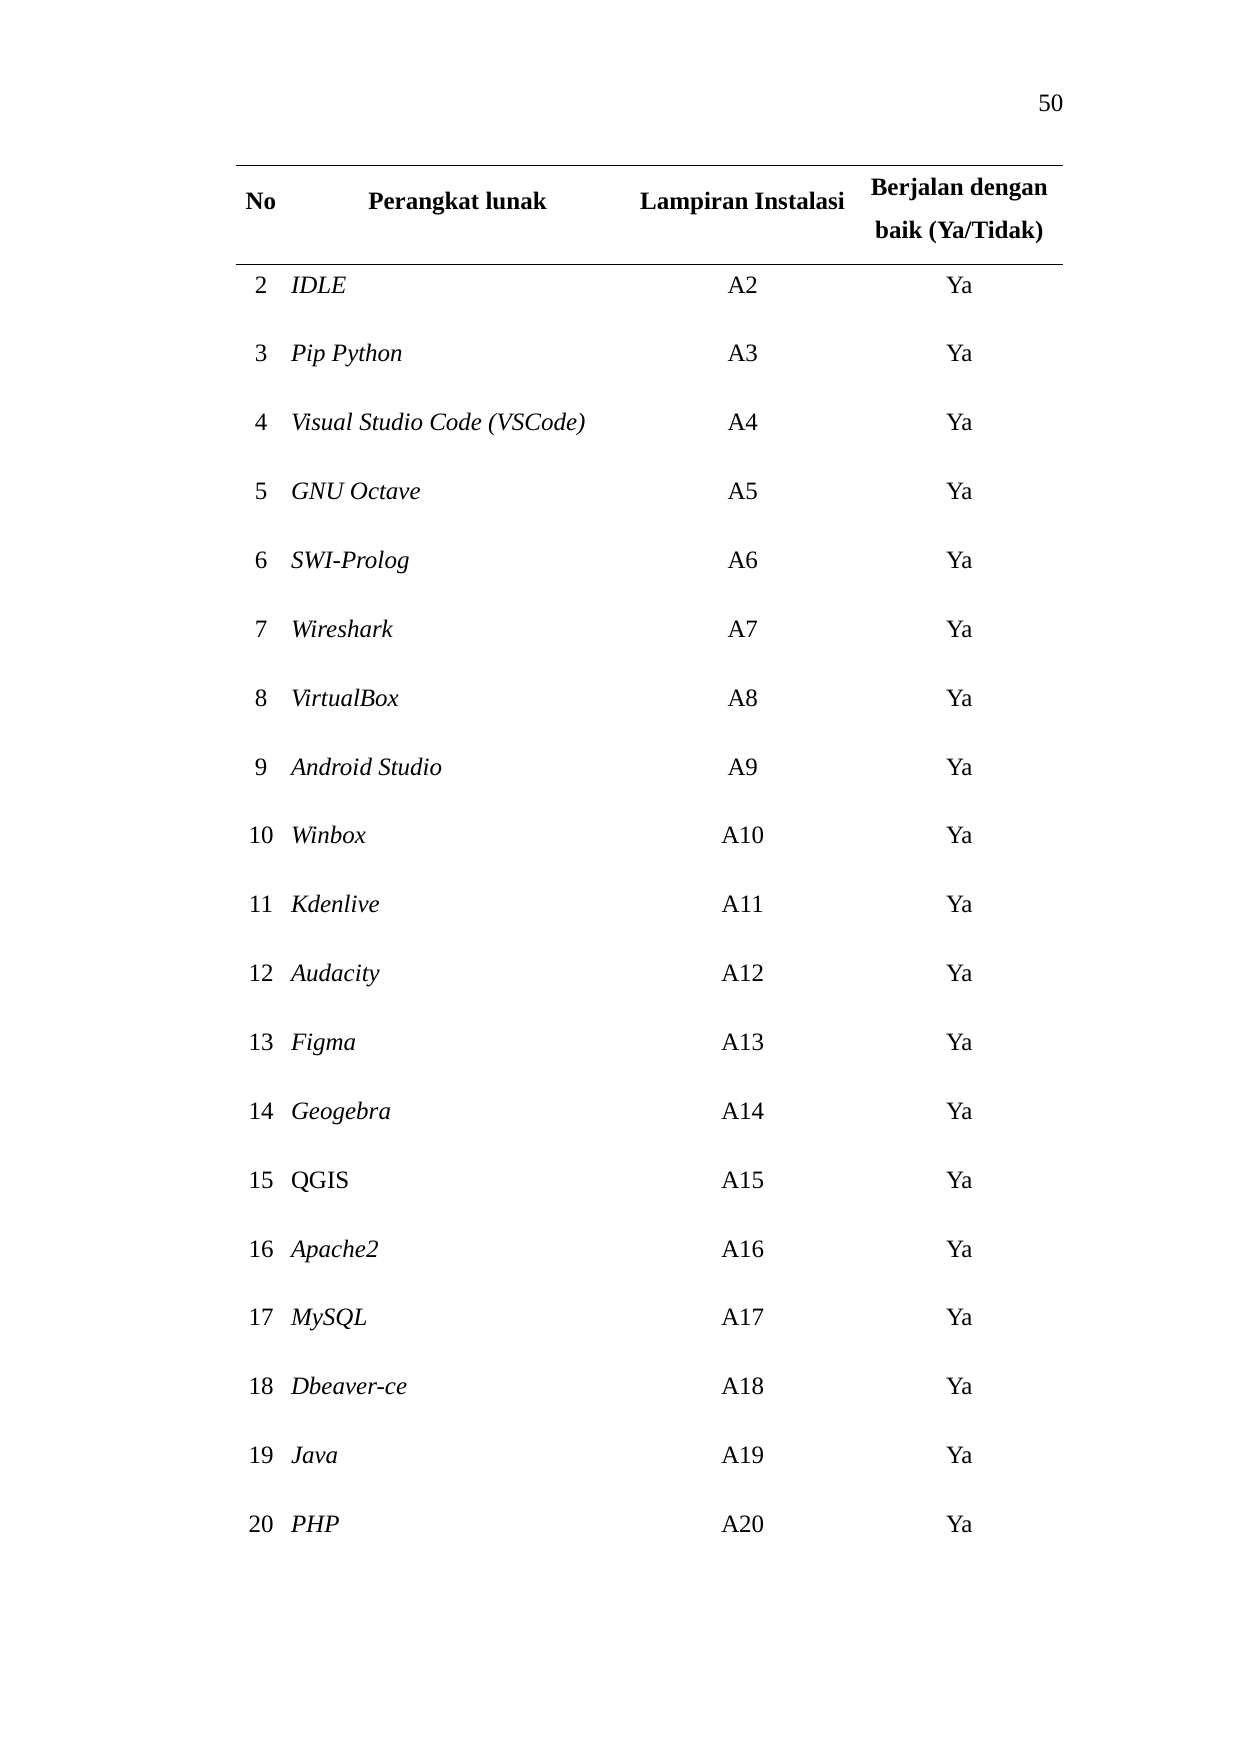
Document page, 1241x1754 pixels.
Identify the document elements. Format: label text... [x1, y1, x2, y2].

table_cell Ya [855, 471, 1063, 539]
table_cell 7 [236, 608, 285, 677]
table_cell Pip Python [285, 333, 629, 402]
table_cell 15 [236, 1159, 285, 1228]
table_cell Ya [855, 265, 1063, 333]
table_cell A13 [630, 1021, 855, 1090]
table_header Berjalan dengan baik (Ya/Tidak) [855, 166, 1063, 264]
table_cell Ya [855, 1297, 1063, 1366]
table_cell Ya [855, 1228, 1063, 1297]
table_cell A15 [630, 1159, 855, 1228]
table_cell Ya [855, 539, 1063, 608]
table_cell Ya [855, 953, 1063, 1021]
table_cell PHP [285, 1503, 629, 1572]
table_cell Figma [285, 1021, 629, 1090]
table_cell Ya [855, 1021, 1063, 1090]
table_cell A11 [630, 884, 855, 952]
table_cell Visual Studio Code (VSCode) [285, 402, 629, 471]
table_cell A10 [630, 815, 855, 884]
table_cell A14 [630, 1090, 855, 1159]
table_cell IDLE [285, 265, 629, 333]
table_cell 17 [236, 1297, 285, 1366]
table_cell A8 [630, 677, 855, 746]
table_cell 13 [236, 1021, 285, 1090]
table_header No [236, 166, 285, 264]
table_cell 2 [236, 265, 285, 333]
table_cell Ya [855, 608, 1063, 677]
table_cell 18 [236, 1366, 285, 1434]
table_cell A17 [630, 1297, 855, 1366]
table_cell 9 [236, 746, 285, 815]
table_header Lampiran Instalasi [630, 166, 855, 264]
table_cell Geogebra [285, 1090, 629, 1159]
table_cell Android Studio [285, 746, 629, 815]
table_cell A18 [630, 1366, 855, 1434]
table_cell A19 [630, 1435, 855, 1503]
table_cell MySQL [285, 1297, 629, 1366]
table_cell 8 [236, 677, 285, 746]
table_cell Ya [855, 1503, 1063, 1572]
table_cell Dbeaver-ce [285, 1366, 629, 1434]
table_cell Kdenlive [285, 884, 629, 952]
table_cell 11 [236, 884, 285, 952]
table_cell Audacity [285, 953, 629, 1021]
table_cell Ya [855, 1435, 1063, 1503]
table_cell Ya [855, 402, 1063, 471]
table_cell A9 [630, 746, 855, 815]
table_cell Ya [855, 1090, 1063, 1159]
table_cell Wireshark [285, 608, 629, 677]
table_cell A16 [630, 1228, 855, 1297]
table_cell A12 [630, 953, 855, 1021]
table_cell Ya [855, 677, 1063, 746]
table_cell A2 [630, 265, 855, 333]
table_cell Ya [855, 333, 1063, 402]
table_cell A7 [630, 608, 855, 677]
table_cell Apache2 [285, 1228, 629, 1297]
table_cell 20 [236, 1503, 285, 1572]
table_header Perangkat lunak [285, 166, 629, 264]
table_cell 5 [236, 471, 285, 539]
table_cell Java [285, 1435, 629, 1503]
table_cell Ya [855, 884, 1063, 952]
table_cell Ya [855, 1159, 1063, 1228]
table_cell 10 [236, 815, 285, 884]
table_cell 16 [236, 1228, 285, 1297]
table_cell QGIS [285, 1159, 629, 1228]
table_cell SWI-Prolog [285, 539, 629, 608]
table_cell A6 [630, 539, 855, 608]
table_cell 12 [236, 953, 285, 1021]
table_cell 3 [236, 333, 285, 402]
table_cell Ya [855, 1366, 1063, 1434]
table_cell 14 [236, 1090, 285, 1159]
table_cell A3 [630, 333, 855, 402]
table_cell GNU Octave [285, 471, 629, 539]
table_cell 4 [236, 402, 285, 471]
table_cell Ya [855, 746, 1063, 815]
table_cell A5 [630, 471, 855, 539]
table_cell Ya [855, 815, 1063, 884]
table_cell 6 [236, 539, 285, 608]
table_cell A4 [630, 402, 855, 471]
table_cell VirtualBox [285, 677, 629, 746]
table_cell 19 [236, 1435, 285, 1503]
table_cell A20 [630, 1503, 855, 1572]
table_cell Winbox [285, 815, 629, 884]
